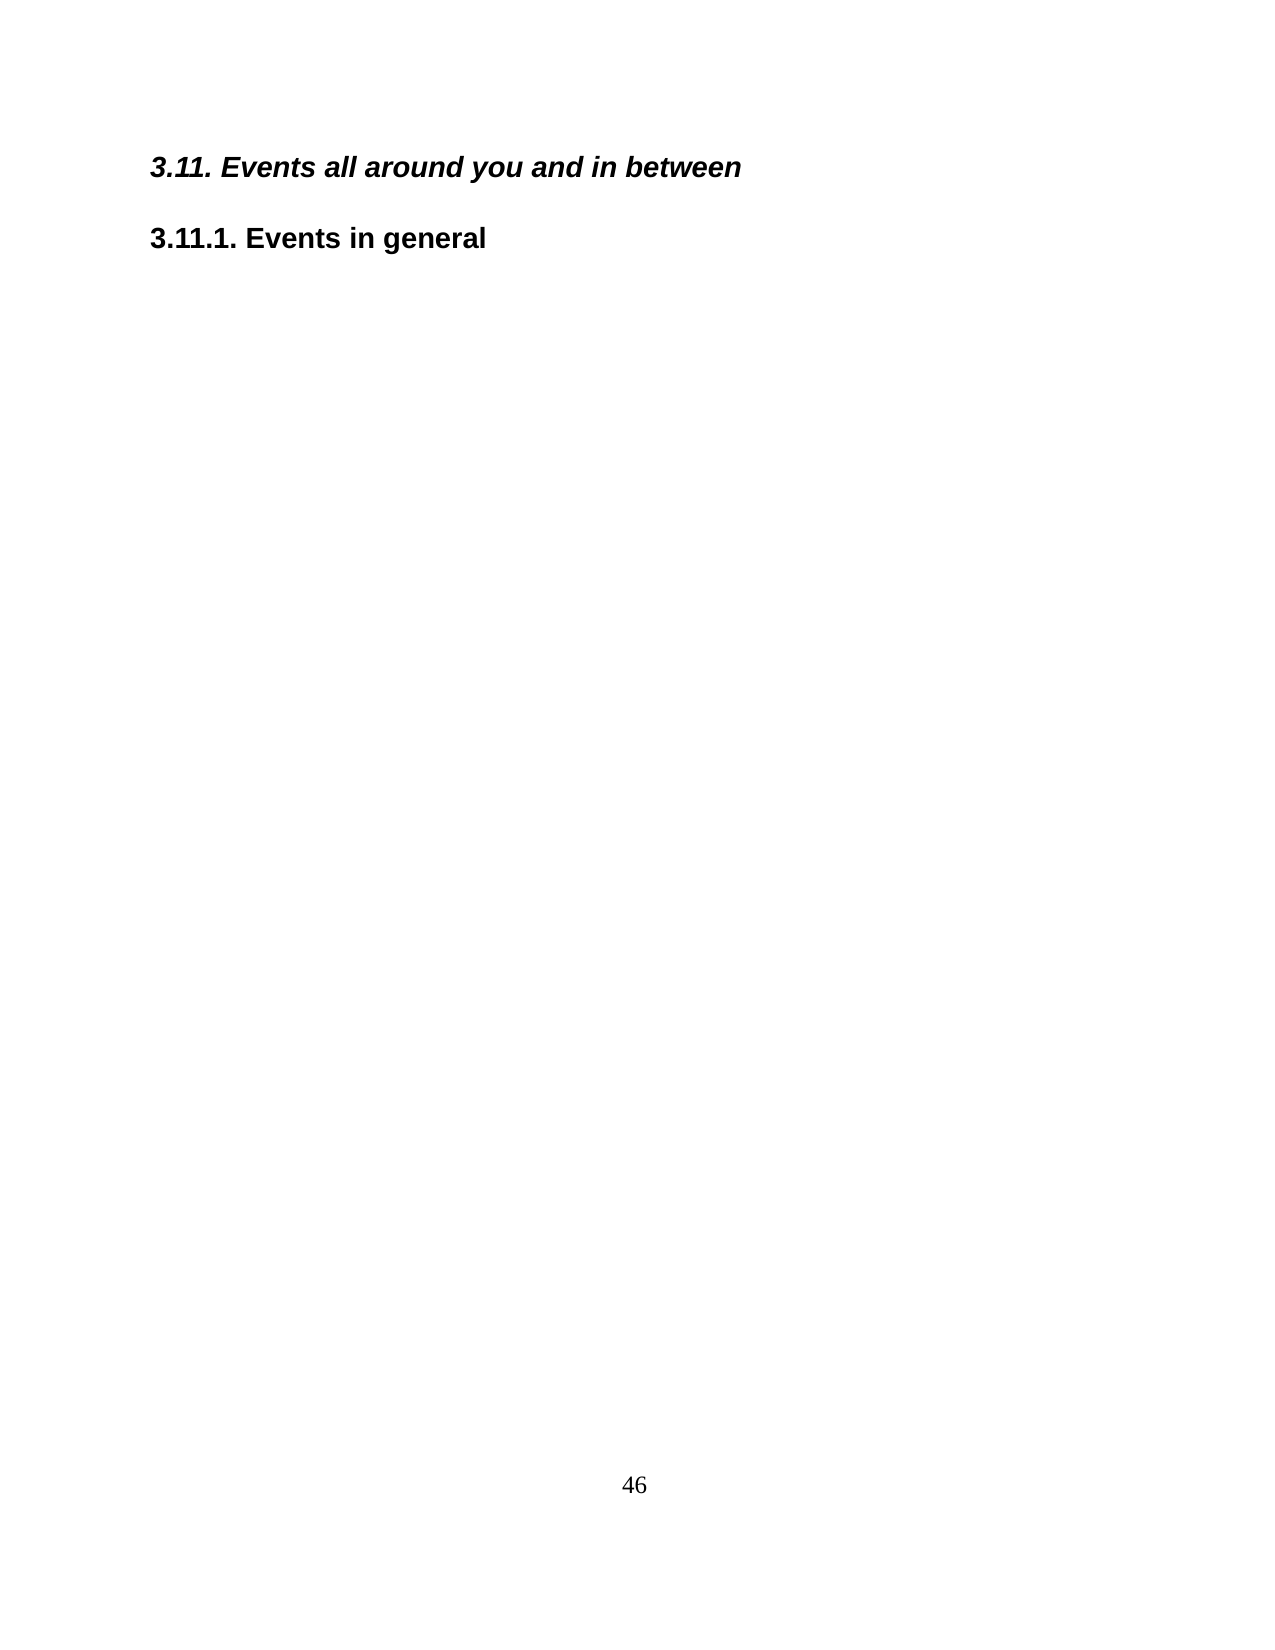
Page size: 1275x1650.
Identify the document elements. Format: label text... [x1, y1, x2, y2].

subtitle 3.11. Events all around you and in between [150, 150, 1125, 183]
subtitle 3.11.1. Events in general [150, 221, 1125, 254]
